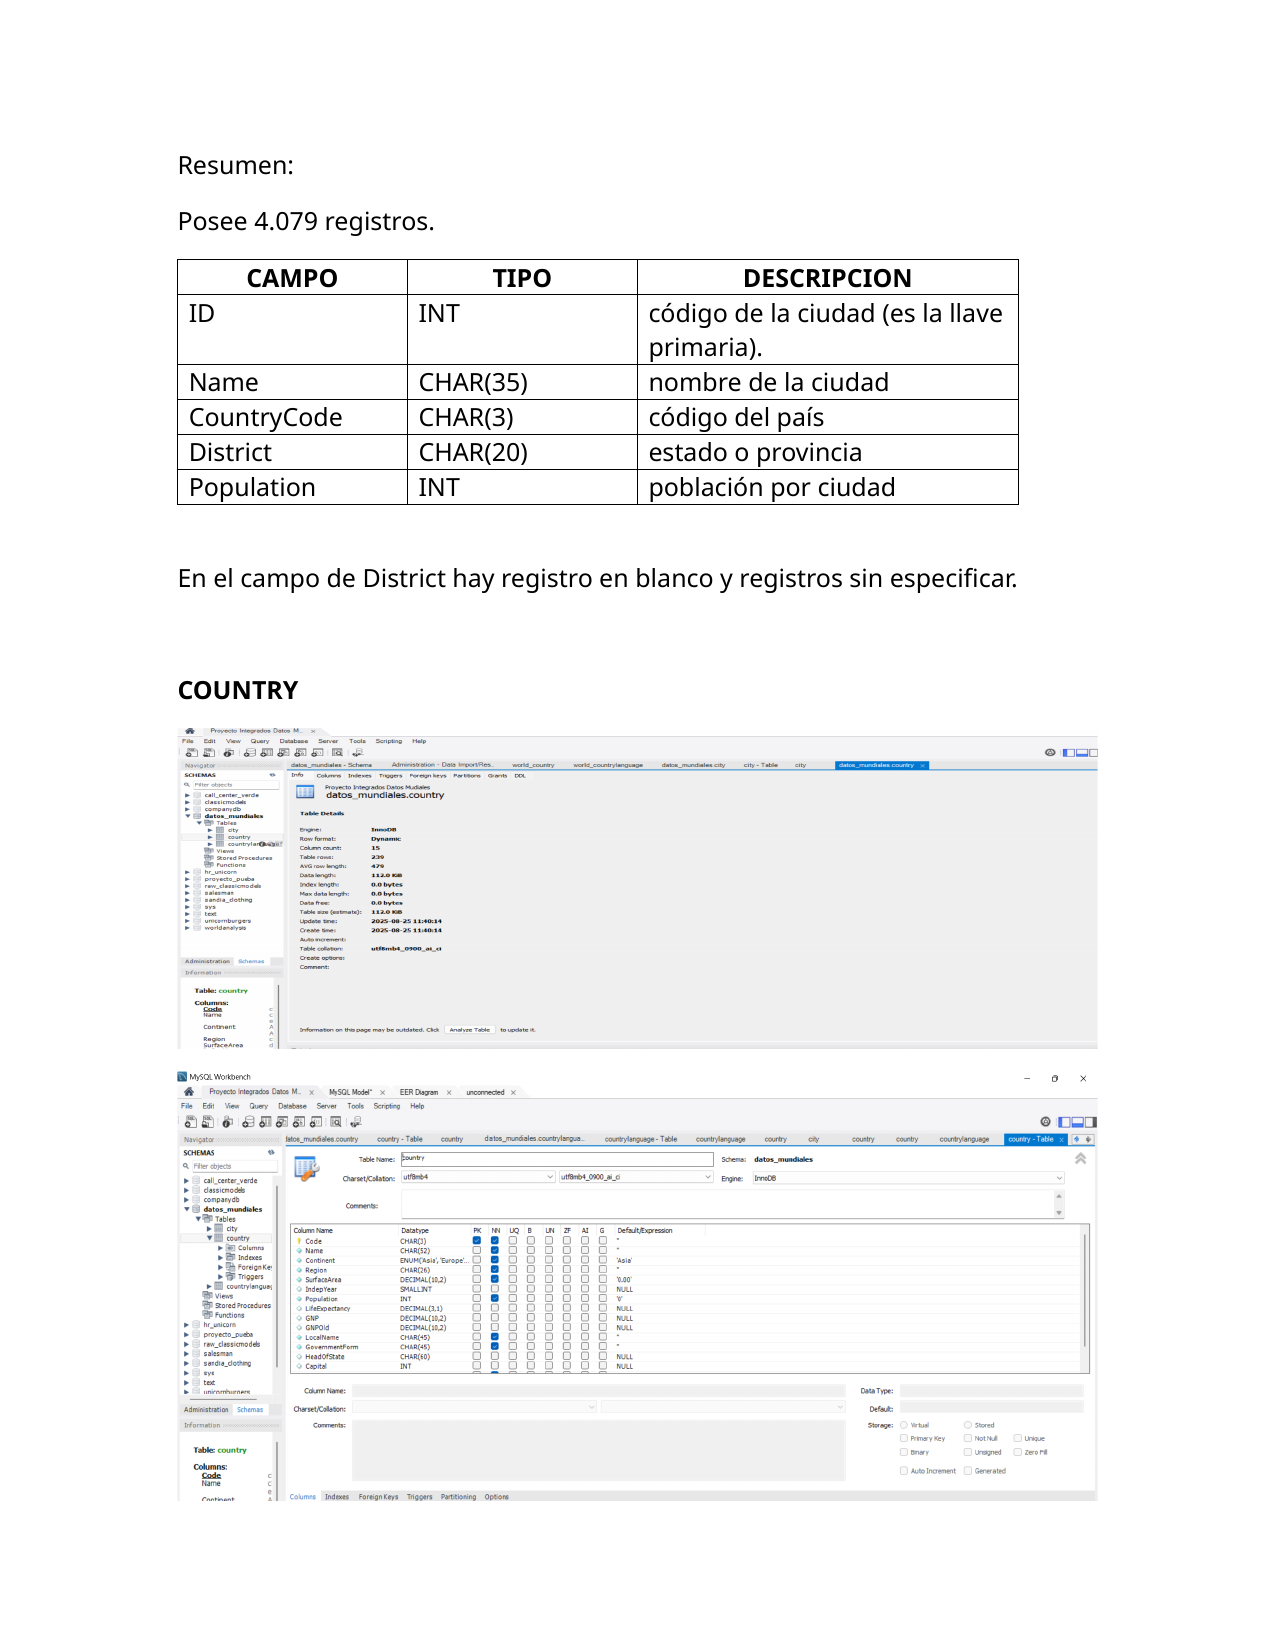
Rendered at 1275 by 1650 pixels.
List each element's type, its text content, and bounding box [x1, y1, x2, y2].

table_cell CHAR(20) [408, 435, 637, 469]
text Resumen: [177, 148, 1098, 182]
table_cell ID [178, 295, 407, 363]
table_header DESCRIPCION [638, 260, 1018, 294]
table_cell Population [178, 470, 407, 504]
table_cell nombre de la ciudad [638, 365, 1018, 399]
table_header TIPO [408, 260, 637, 294]
table_cell INT [408, 470, 637, 504]
table_cell código de la ciudad (es la llave primaria). [638, 295, 1018, 363]
table_cell población por ciudad [638, 470, 1018, 504]
table_cell código del país [638, 400, 1018, 434]
table_cell District [178, 435, 407, 469]
table_cell CHAR(35) [408, 365, 637, 399]
table_cell Name [178, 365, 407, 399]
table_header CAMPO [178, 260, 407, 294]
text COUNTRY [177, 672, 1098, 707]
table_cell INT [408, 295, 637, 363]
table_cell estado o provincia [638, 435, 1018, 469]
text Posee 4.079 registros. [177, 203, 1098, 237]
table_cell CHAR(3) [408, 400, 637, 434]
table_cell CountryCode [178, 400, 407, 434]
text En el campo de District hay registro en blanco y registros sin especificar. [177, 561, 1098, 595]
